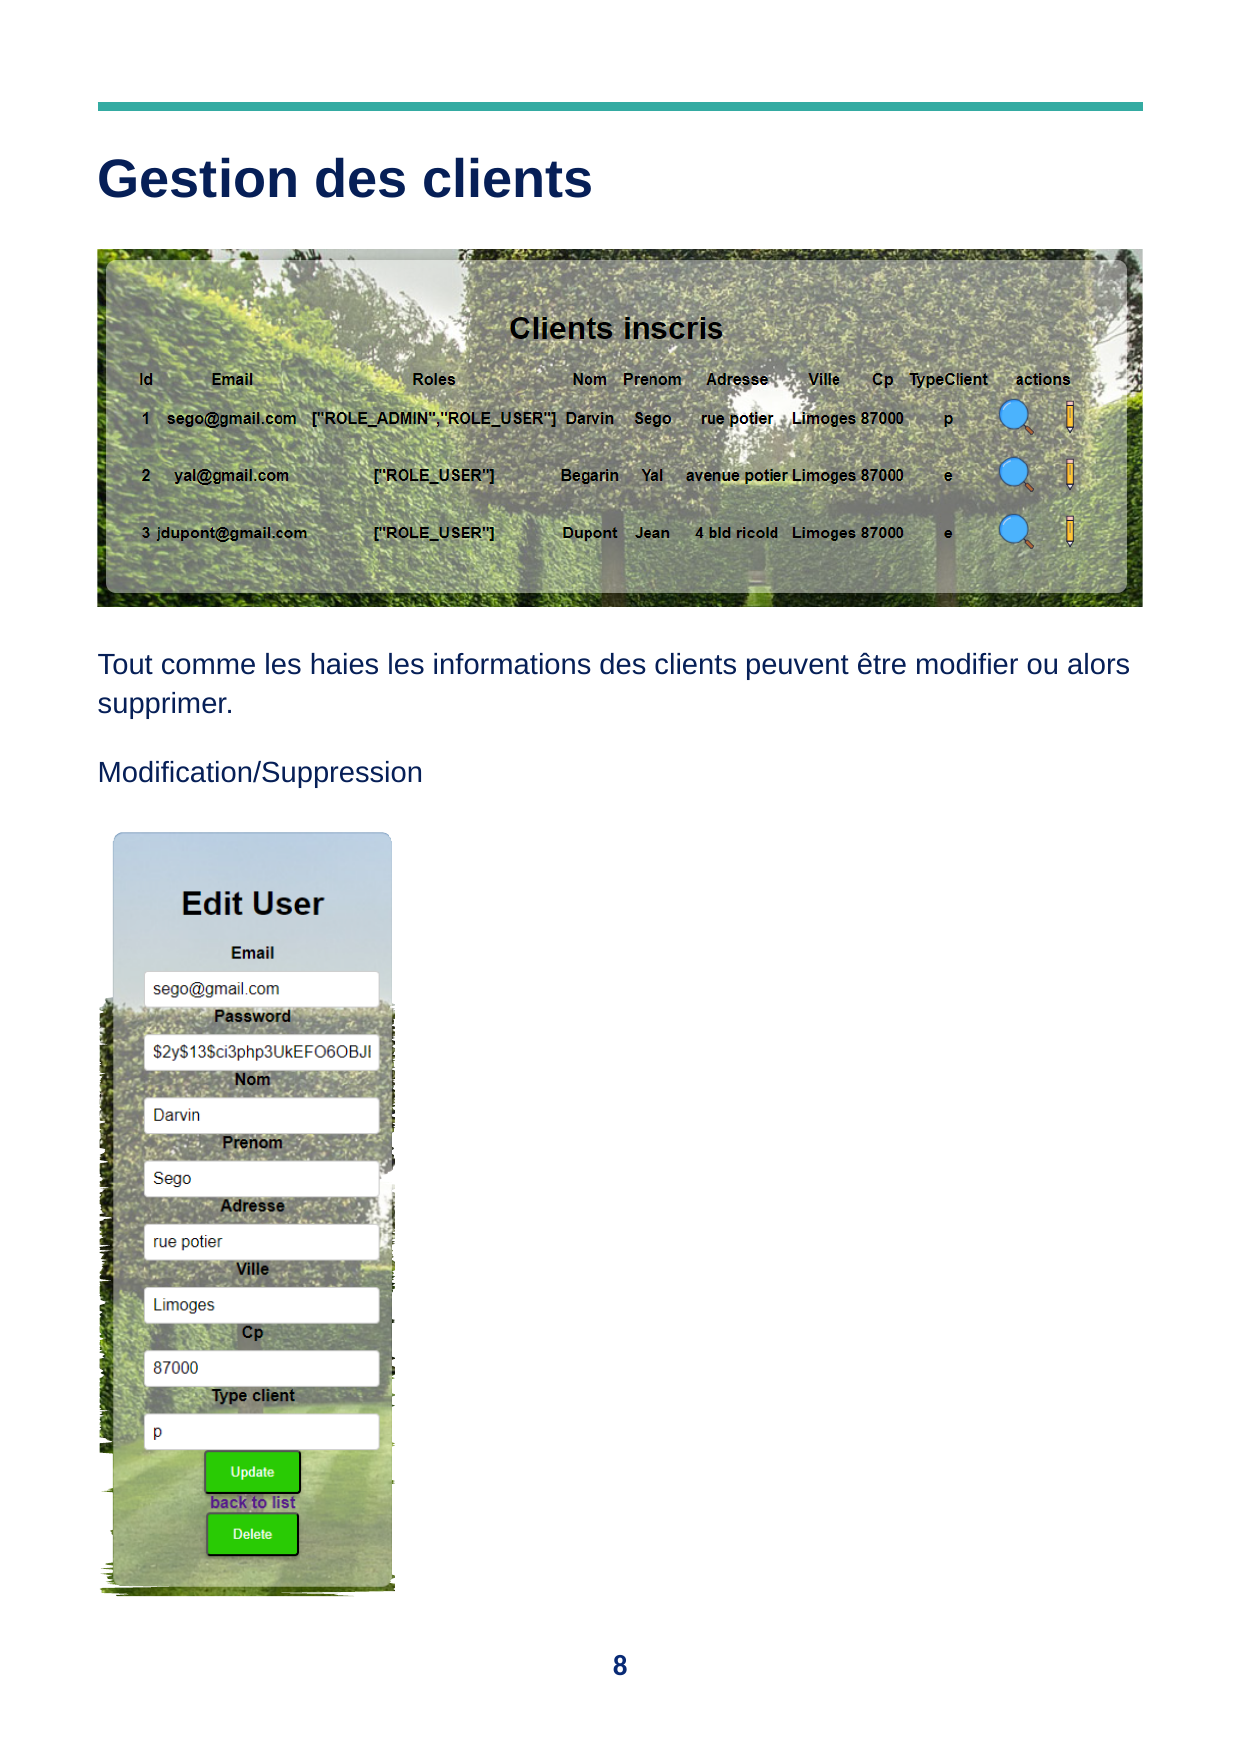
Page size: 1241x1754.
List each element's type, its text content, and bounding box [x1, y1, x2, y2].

subtitle Tout comme les haies les informations des clients peuvent être modifier ou alors supprimer. [97, 647, 1143, 719]
subtitle Modification/Suppression [97, 755, 1143, 789]
subtitle Gestion des clients [97, 147, 1143, 209]
